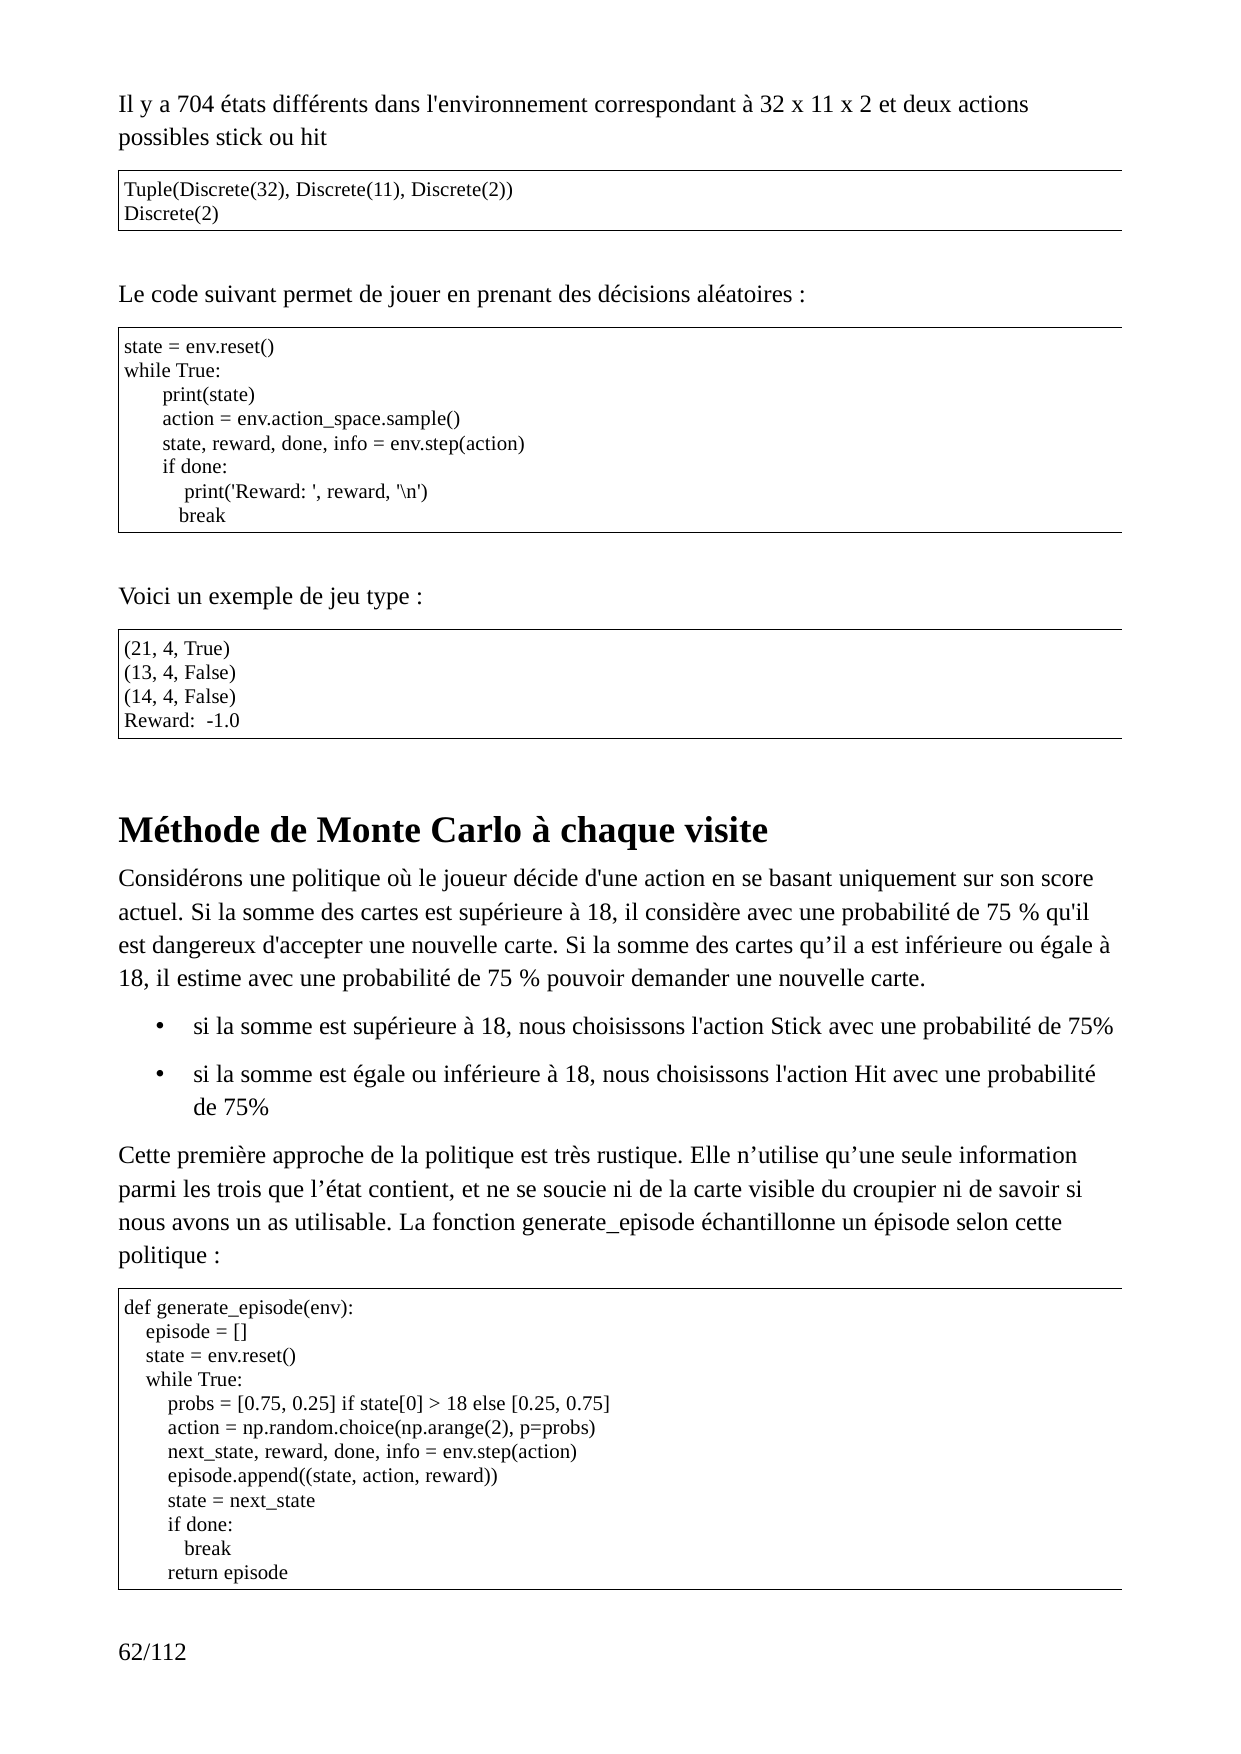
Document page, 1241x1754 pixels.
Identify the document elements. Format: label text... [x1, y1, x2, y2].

table_header state = env.reset() while True: print(state) action = env.action_space.sample() state, reward, done, info = env.step(action) if done: print('Reward: ', reward, '\n') break [119, 328, 1122, 532]
text Voici un exemple de jeu type : [118, 581, 1122, 610]
table_header (21, 4, True) (13, 4, False) (14, 4, False) Reward: -1.0 [119, 630, 1122, 738]
list si la somme est égale ou inférieure à 18, nous choisissons l'action Hit avec une probabilité de 75% [156, 1059, 1122, 1121]
subtitle Méthode de Monte Carlo à chaque visite [118, 808, 1122, 851]
text Considérons une politique où le joueur décide d'une action en se basant uniquement sur son score actuel. Si la somme des cartes est supérieure à 18, il considère avec une probabilité de 75 % qu'il est dangereux d'accepter une nouvelle carte. Si la somme des cartes qu’il a est inférieure ou égale à 18, il estime avec une probabilité de 75 % pouvoir demander une nouvelle carte. [118, 863, 1122, 992]
text Il y a 704 états différents dans l'environnement correspondant à 32 x 11 x 2 et deux actions possibles stick ou hit [118, 88, 1122, 151]
table_header Tuple(Discrete(32), Discrete(11), Discrete(2)) Discrete(2) [119, 171, 1122, 230]
list si la somme est supérieure à 18, nous choisissons l'action Stick avec une probabilité de 75% [156, 1011, 1122, 1040]
text Le code suivant permet de jouer en prenant des décisions aléatoires : [118, 279, 1122, 308]
text Cette première approche de la politique est très rustique. Elle n’utilise qu’une seule information parmi les trois que l’état contient, et ne se soucie ni de la carte visible du croupier ni de savoir si nous avons un as utilisable. La fonction generate_episode échantillonne un épisode selon cette politique : [118, 1140, 1122, 1269]
table_header def generate_episode(env): episode = [] state = env.reset() while True: probs = [0.75, 0.25] if state[0] > 18 else [0.25, 0.75] action = np.random.choice(np.arange(2), p=probs) next_state, reward, done, info = env.step(action) episode.append((state, action, reward)) state = next_state if done: break return episode [119, 1289, 1122, 1589]
